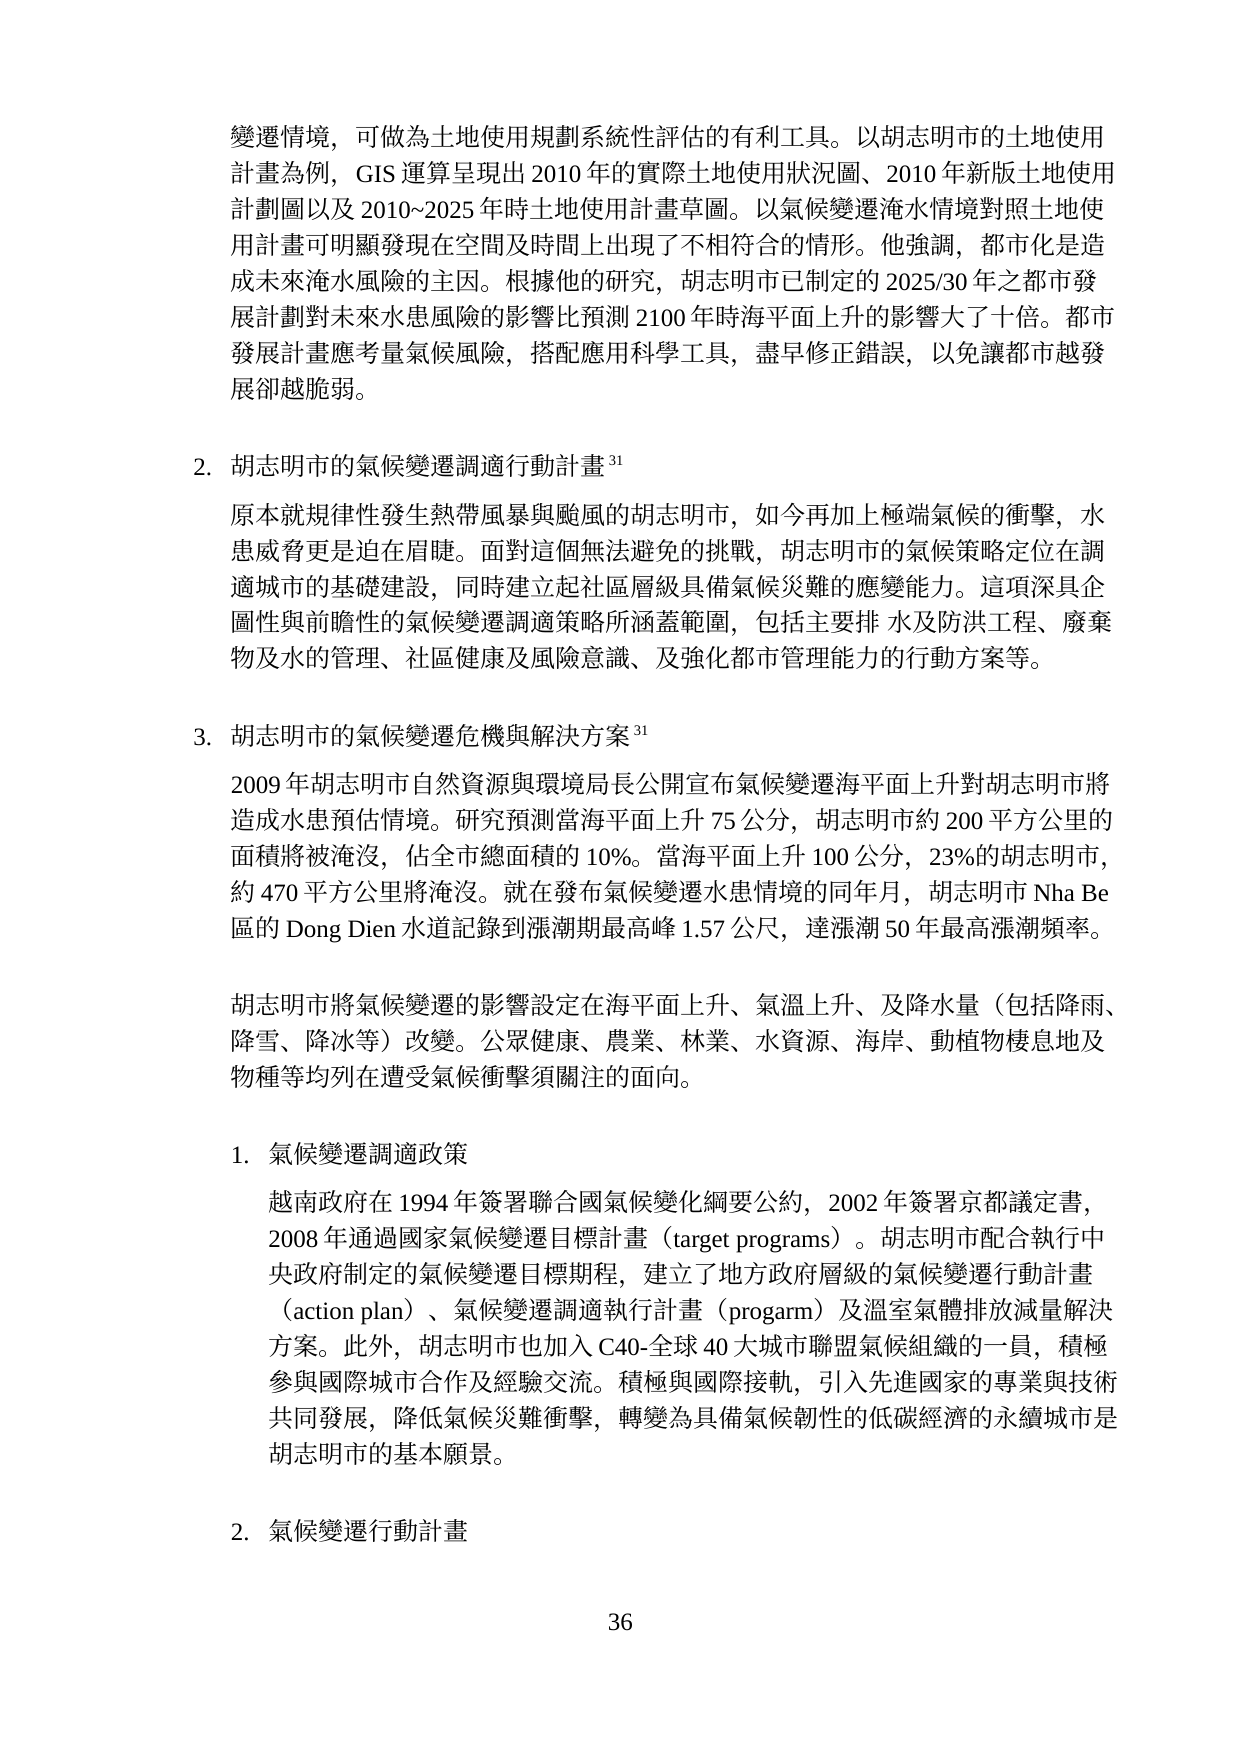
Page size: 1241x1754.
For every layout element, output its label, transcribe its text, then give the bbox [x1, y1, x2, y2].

list 胡志明市的氣候變遷調適行動計畫31 [193, 447, 1122, 483]
list 2009年胡志明市自然資源與環境局長公開宣布氣候變遷海平面上升對胡志明市將造成水患預估情境。研究預測當海平面上升75公分，胡志明市約200平方公里的面積將被淹沒，佔全市總面積的10%。當海平面上升100公分，23%的胡志明市，約470平方公里將淹沒。就在發布氣候變遷水患情境的同年月，胡志明市Nha Be 區的Dong Dien水道記錄到漲潮期最高峰1.57公尺，達漲潮50年最高漲潮頻率。 [193, 765, 1122, 973]
list 變遷情境，可做為土地使用規劃系統性評估的有利工具。以胡志明市的土地使用計畫為例，GIS運算呈現出2010年的實際土地使用狀況圖、2010年新版土地使用計劃圖以及2010~2025年時土地使用計畫草圖。以氣候變遷淹水情境對照土地使用計畫可明顯發現在空間及時間上出現了不相符合的情形。他強調，都市化是造成未來淹水風險的主因。根據他的研究，胡志明市已制定的2025/30年之都市發展計劃對未來水患風險的影響比預測2100年時海平面上升的影響大了十倍。都市發展計畫應考量氣候風險，搭配應用科學工具，盡早修正錯誤，以免讓都市越發展卻越脆弱。 [193, 118, 1122, 434]
list 氣候變遷行動計畫 [231, 1512, 1122, 1548]
list 越南政府在1994年簽署聯合國氣候變化綱要公約，2002年簽署京都議定書，2008年通過國家氣候變遷目標計畫（target programs）。胡志明市配合執行中央政府制定的氣候變遷目標期程，建立了地方政府層級的氣候變遷行動計畫（action plan）、氣候變遷調適執行計畫（progarm）及溫室氣體排放減量解決方案。此外，胡志明市也加入C40-全球40大城市聯盟氣候組織的一員，積極參與國際城市合作及經驗交流。積極與國際接軌，引入先進國家的專業與技術共同發展，降低氣候災難衝擊，轉變為具備氣候韌性的低碳經濟的永續城市是胡志明市的基本願景。 [231, 1183, 1122, 1499]
list 胡志明市的氣候變遷危機與解決方案31 [193, 716, 1122, 752]
list 胡志明市將氣候變遷的影響設定在海平面上升、氣溫上升、及降水量（包括降雨、降雪、降冰等）改變。公眾健康、農業、林業、水資源、海岸、動植物棲息地及物種等均列在遭受氣候衝擊須關注的面向。 [193, 986, 1122, 1122]
list 氣候變遷調適政策 [231, 1135, 1122, 1171]
list 原本就規律性發生熱帶風暴與颱風的胡志明市，如今再加上極端氣候的衝擊，水患威脅更是迫在眉睫。面對這個無法避免的挑戰，胡志明市的氣候策略定位在調適城市的基礎建設，同時建立起社區層級具備氣候災難的應變能力。這項深具企圖性與前瞻性的氣候變遷調適策略所涵蓋範圍，包括主要排 水及防洪工程、廢棄物及水的管理、社區健康及風險意識、及強化都市管理能力的行動方案等。 [193, 495, 1122, 704]
